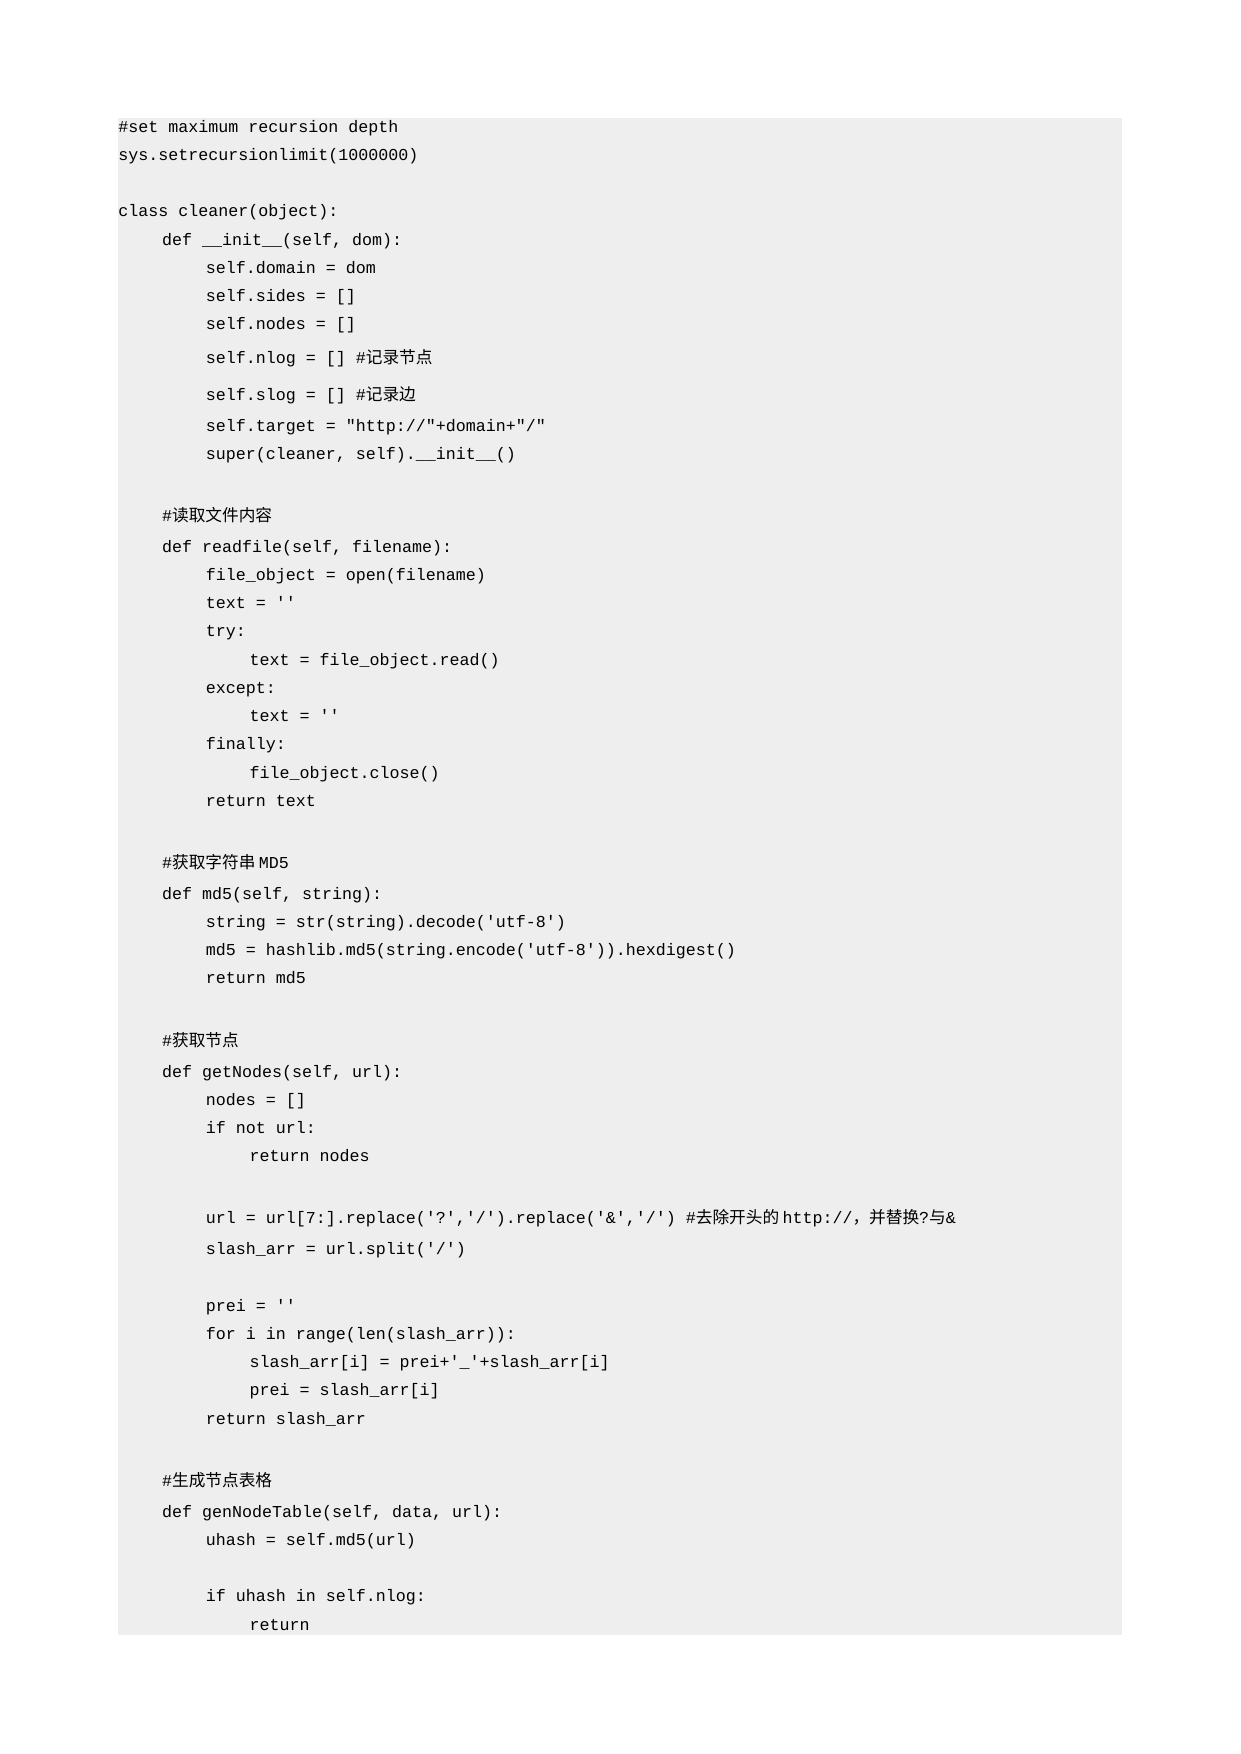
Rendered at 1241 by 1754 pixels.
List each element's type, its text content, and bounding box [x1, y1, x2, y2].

text def __init__(self, dom): [118, 231, 1122, 250]
text self.domain = dom [118, 259, 1122, 278]
text text = file_object.read() [118, 651, 1122, 670]
text uhash = self.md5(url) [118, 1531, 1122, 1550]
text if not url: [118, 1119, 1122, 1138]
text #set maximum recursion depth [118, 118, 1122, 137]
text def genNodeTable(self, data, url): [118, 1503, 1122, 1522]
text string = str(string).decode('utf-8') [118, 914, 1122, 932]
text file_object.close() [118, 764, 1122, 783]
text text = '' [118, 595, 1122, 614]
text slash_arr[i] = prei+'_'+slash_arr[i] [118, 1354, 1122, 1373]
text text = '' [118, 708, 1122, 727]
text self.sides = [] [118, 287, 1122, 306]
text return text [118, 792, 1122, 811]
text def getNodes(self, url): [118, 1063, 1122, 1082]
text #获取字符串MD5 [118, 849, 1122, 873]
text url = url[7:].replace('?','/').replace('&','/') #去除开头的http://，并替换?与& [118, 1204, 1122, 1229]
text nodes = [] [118, 1091, 1122, 1110]
text except: [118, 679, 1122, 698]
text #获取节点 [118, 1027, 1122, 1051]
text prei = slash_arr[i] [118, 1382, 1122, 1401]
text for i in range(len(slash_arr)): [118, 1326, 1122, 1344]
text #读取文件内容 [118, 502, 1122, 526]
text self.nodes = [] [118, 316, 1122, 334]
text sys.setrecursionlimit(1000000) [118, 146, 1122, 165]
text return nodes [118, 1148, 1122, 1167]
text try: [118, 623, 1122, 642]
text self.target = "http://"+domain+"/" [118, 417, 1122, 436]
text md5 = hashlib.md5(string.encode('utf-8')).hexdigest() [118, 942, 1122, 961]
text file_object = open(filename) [118, 567, 1122, 585]
text slash_arr = url.split('/') [118, 1241, 1122, 1260]
text return [118, 1616, 1122, 1635]
text return slash_arr [118, 1410, 1122, 1429]
text class cleaner(object): [118, 203, 1122, 222]
text if uhash in self.nlog: [118, 1588, 1122, 1607]
text prei = '' [118, 1297, 1122, 1316]
text self.slog = [] #记录边 [118, 381, 1122, 405]
text def md5(self, string): [118, 885, 1122, 904]
text finally: [118, 736, 1122, 755]
text self.nlog = [] #记录节点 [118, 344, 1122, 368]
text return md5 [118, 970, 1122, 989]
text def readfile(self, filename): [118, 538, 1122, 557]
text #生成节点表格 [118, 1467, 1122, 1491]
text super(cleaner, self).__init__() [118, 445, 1122, 464]
